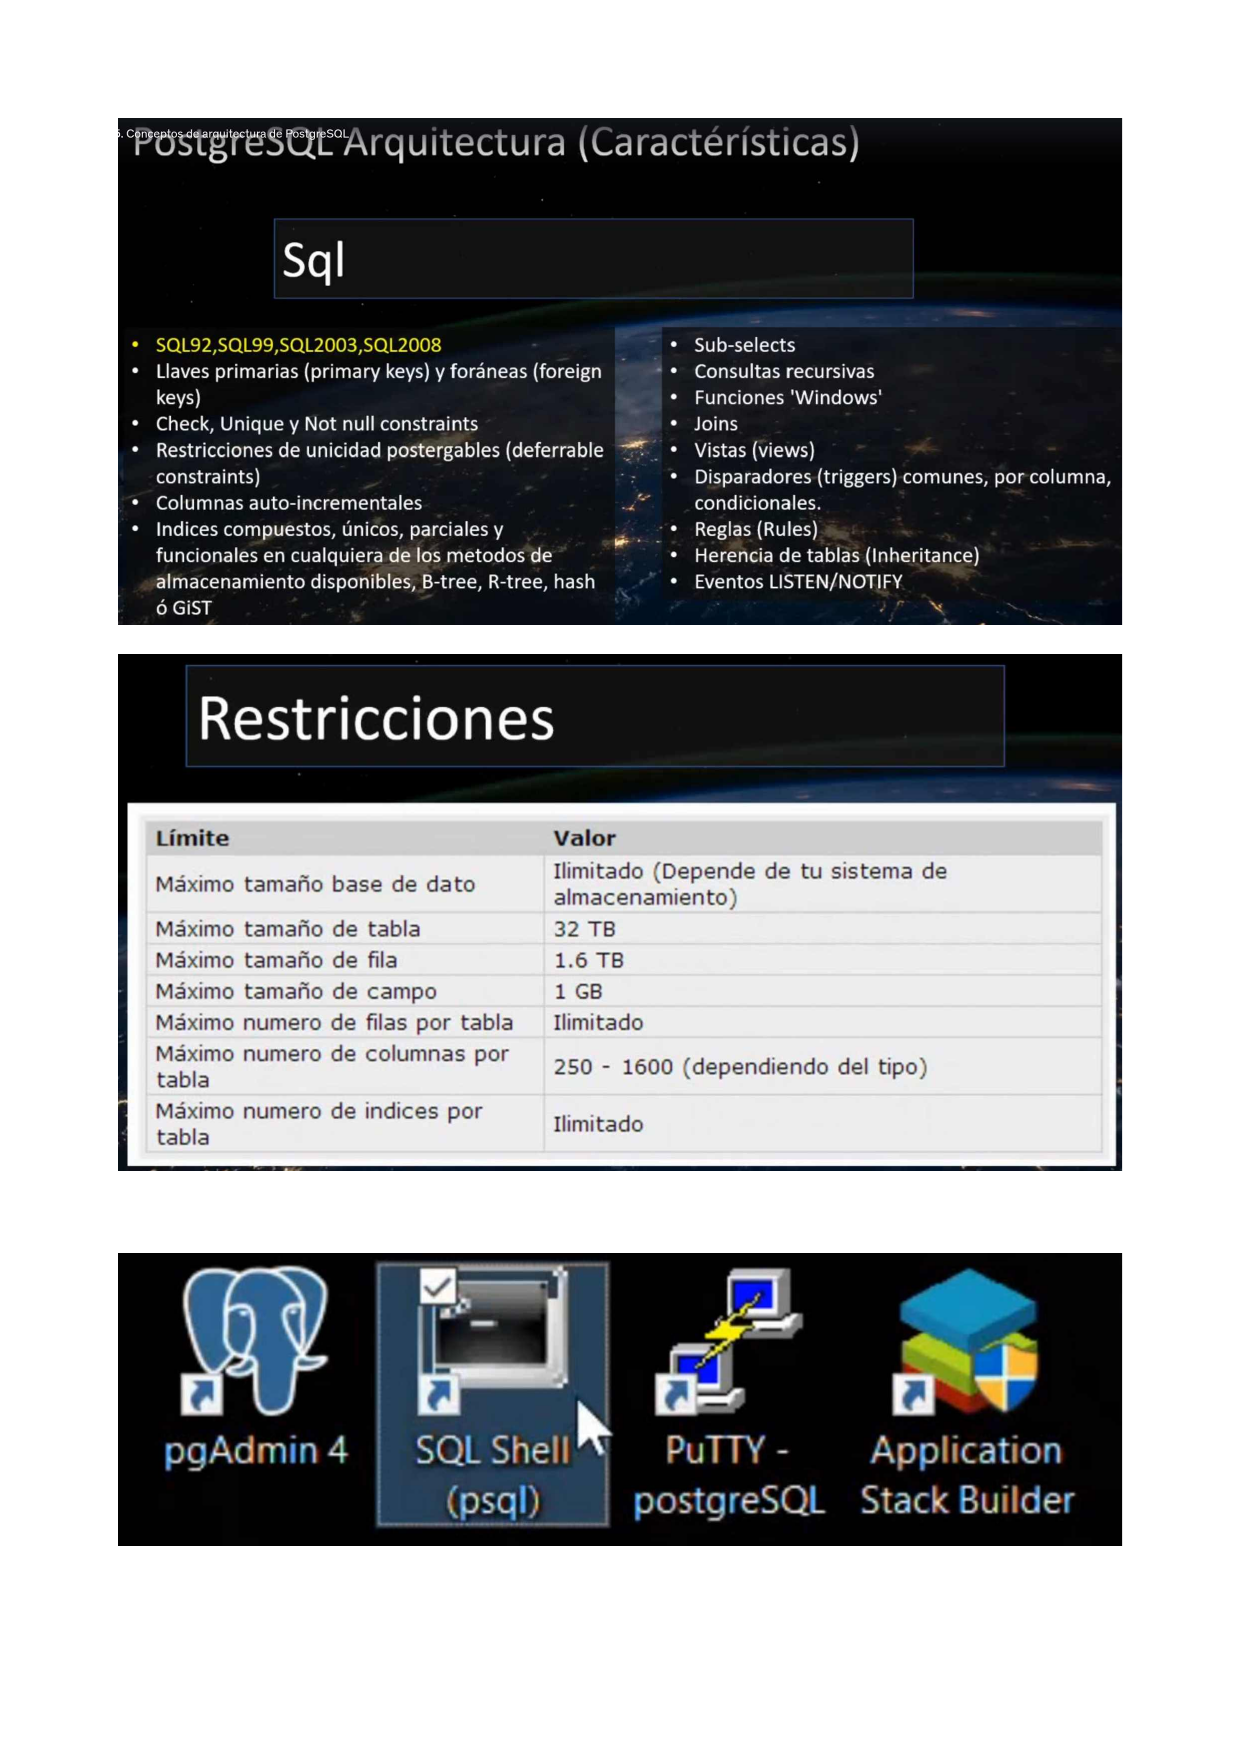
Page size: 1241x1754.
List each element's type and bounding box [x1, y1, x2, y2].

picture [118, 118, 1123, 625]
picture [118, 1253, 1123, 1546]
picture [118, 654, 1123, 1171]
